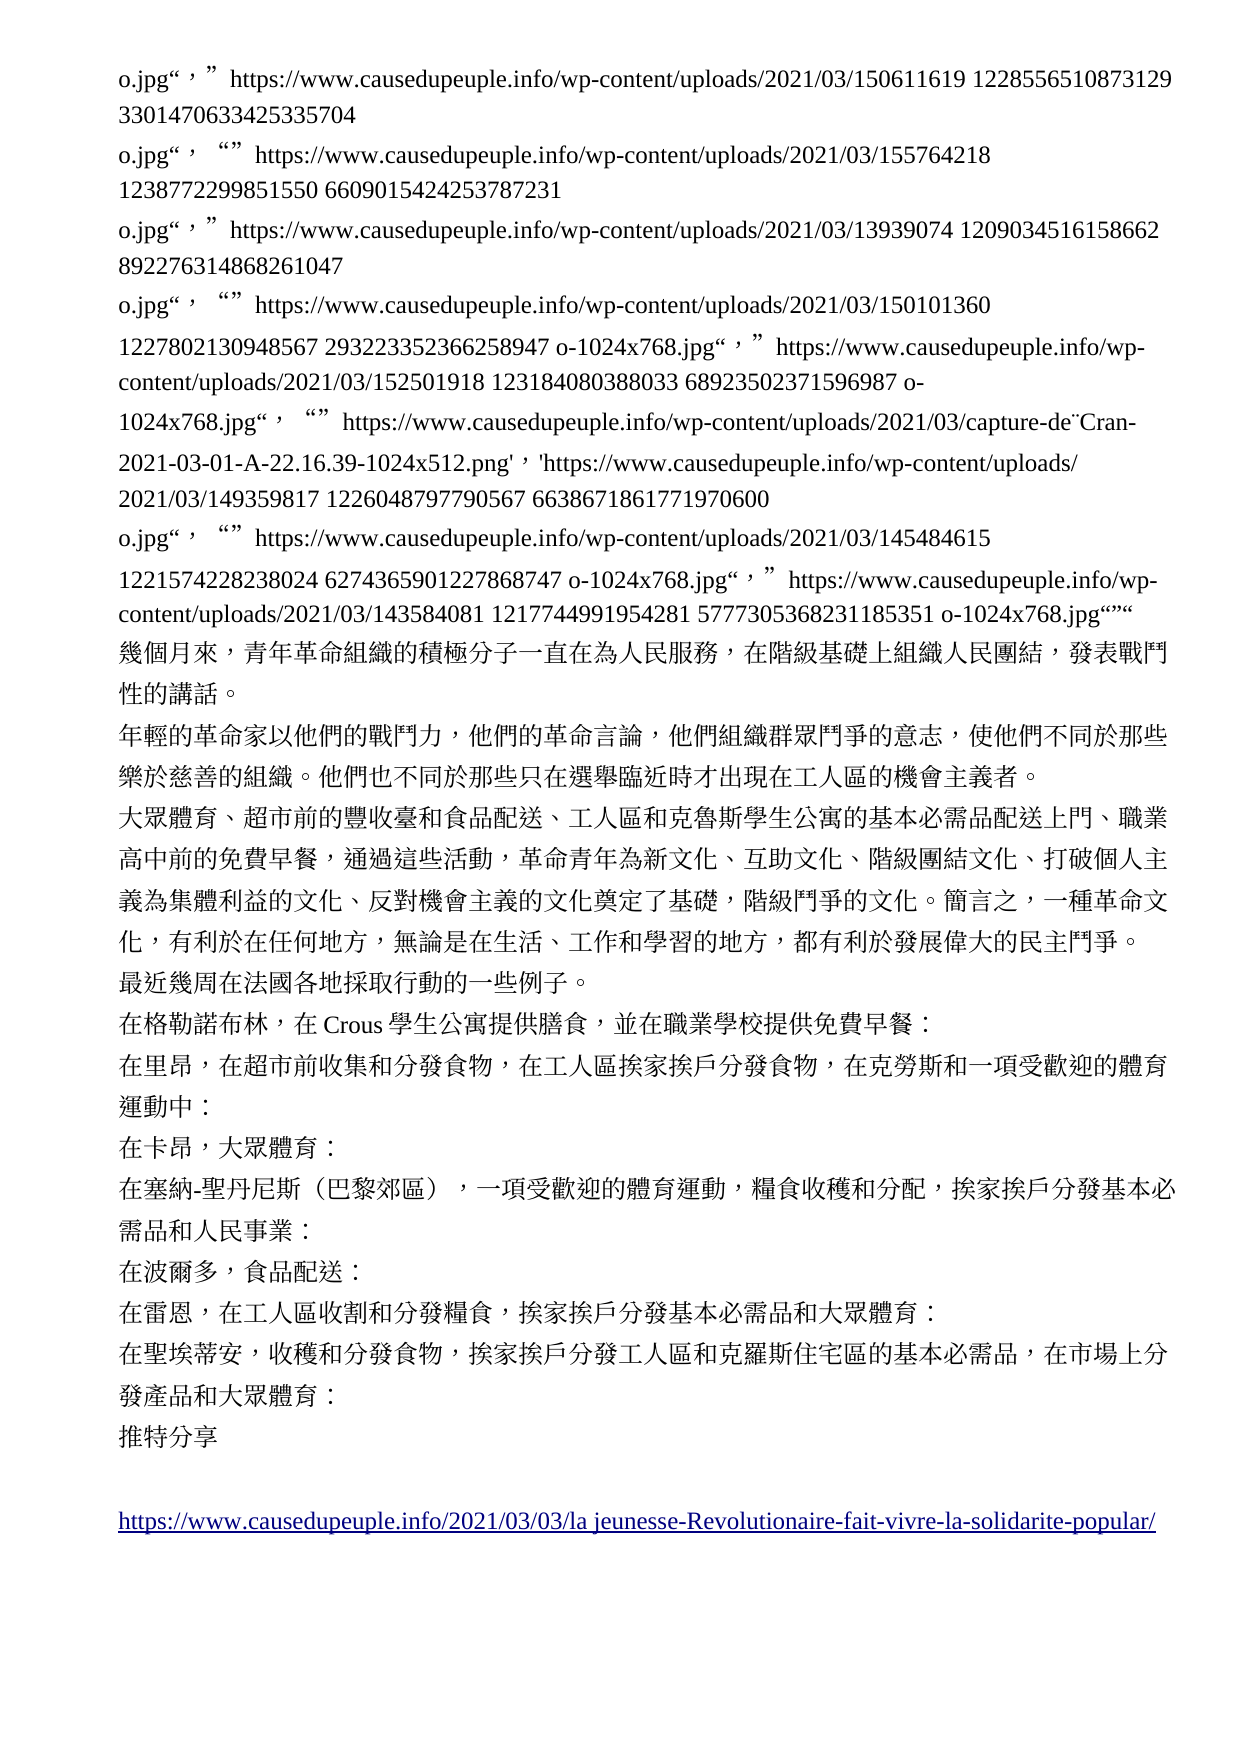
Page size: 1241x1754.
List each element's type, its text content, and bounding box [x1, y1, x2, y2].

text https://www.causedupeuple.info/2021/03/03/la jeunesse-Revolutionaire-fait-vivre-la-solidarite-popular/ [118, 1473, 1181, 1535]
text o.jpg“，”https://www.causedupeuple.info/wp-content/uploads/2021/03/150611619 1228556510873129 3301470633425335704 o.jpg“，“”https://www.causedupeuple.info/wp-content/uploads/2021/03/155764218 1238772299851550 6609015424253787231 o.jpg“，”https://www.causedupeuple.info/wp-content/uploads/2021/03/13939074 1209034516158662 892276314868261047 o.jpg“，“”https://www.causedupeuple.info/wp-content/uploads/2021/03/150101360 1227802130948567 293223352366258947 o-1024x768.jpg“，”https://www.causedupeuple.info/wp-content/uploads/2021/03/152501918 123184080388033 68923502371596987 o-1024x768.jpg“，“”https://www.causedupeuple.info/wp-content/uploads/2021/03/capture-de¨Cran-2021-03-01-A-22.16.39-1024x512.png'，'https://www.causedupeuple.info/wp-content/uploads/2021/03/149359817 1226048797790567 6638671861771970600 o.jpg“，“”https://www.causedupeuple.info/wp-content/uploads/2021/03/145484615 1221574228238024 6274365901227868747 o-1024x768.jpg“，”https://www.causedupeuple.info/wp-content/uploads/2021/03/143584081 1217744991954281 5777305368231185351 o-1024x768.jpg“”“ 幾個月來，青年革命組織的積極分子一直在為人民服務，在階級基礎上組織人民團結，發表戰鬥性的講話。 年輕的革命家以他們的戰鬥力，他們的革命言論，他們組織群眾鬥爭的意志，使他們不同於那些樂於慈善的組織。他們也不同於那些只在選舉臨近時才出現在工人區的機會主義者。 大眾體育、超市前的豐收臺和食品配送、工人區和克魯斯學生公寓的基本必需品配送上門、職業高中前的免費早餐，通過這些活動，革命青年為新文化、互助文化、階級團結文化、打破個人主義為集體利益的文化、反對機會主義的文化奠定了基礎，階級鬥爭的文化。簡言之，一種革命文化，有利於在任何地方，無論是在生活、工作和學習的地方，都有利於發展偉大的民主鬥爭。 最近幾周在法國各地採取行動的一些例子。 在格勒諾布林，在Crous學生公寓提供膳食，並在職業學校提供免費早餐： 在里昂，在超市前收集和分發食物，在工人區挨家挨戶分發食物，在克勞斯和一項受歡迎的體育運動中： 在卡昂，大眾體育： 在塞納-聖丹尼斯（巴黎郊區），一項受歡迎的體育運動，糧食收穫和分配，挨家挨戶分發基本必需品和人民事業： 在波爾多，食品配送： 在雷恩，在工人區收割和分發糧食，挨家挨戶分發基本必需品和大眾體育： 在聖埃蒂安，收穫和分發食物，挨家挨戶分發工人區和克羅斯住宅區的基本必需品，在市場上分發產品和大眾體育： 推特分享 [118, 59, 1181, 1453]
